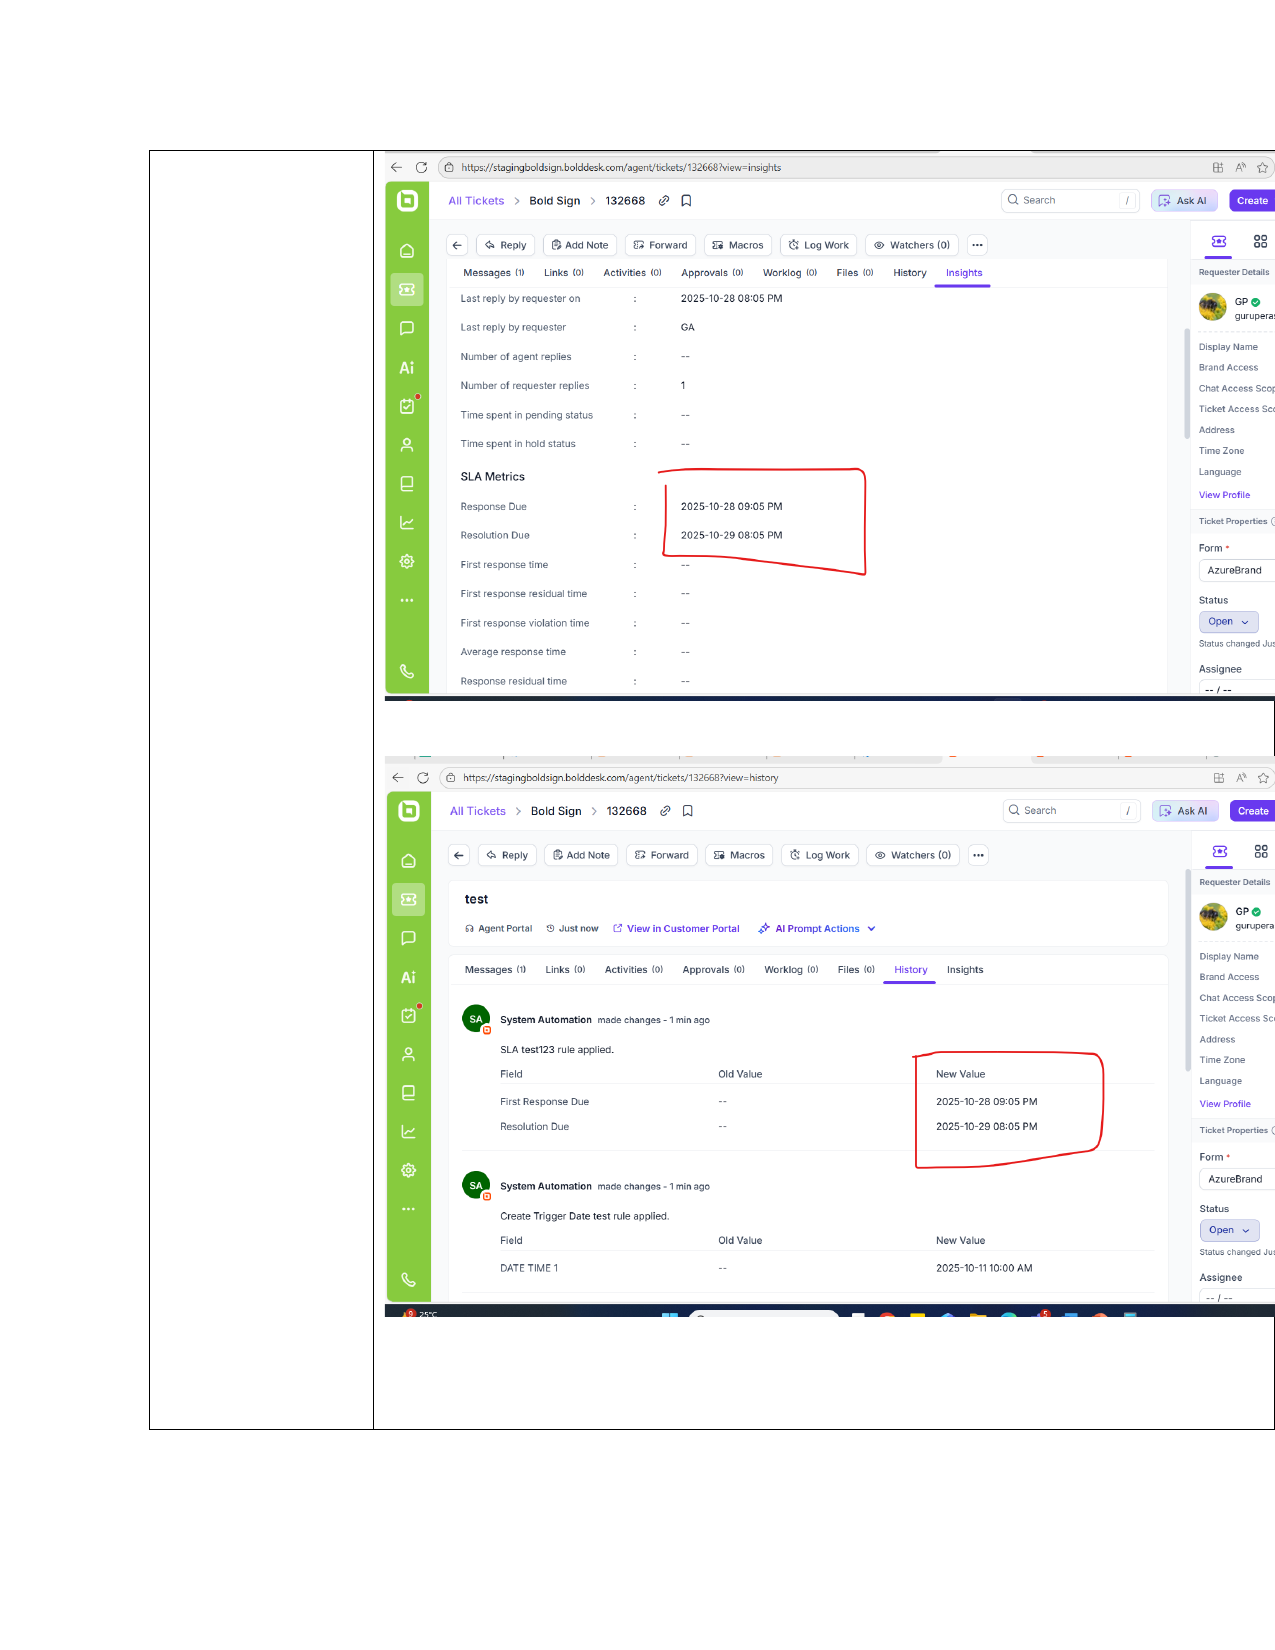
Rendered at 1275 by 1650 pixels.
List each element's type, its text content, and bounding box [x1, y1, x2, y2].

table_cell Newly created ticket. [150, 151, 373, 1429]
table_cell [374, 151, 1274, 1429]
